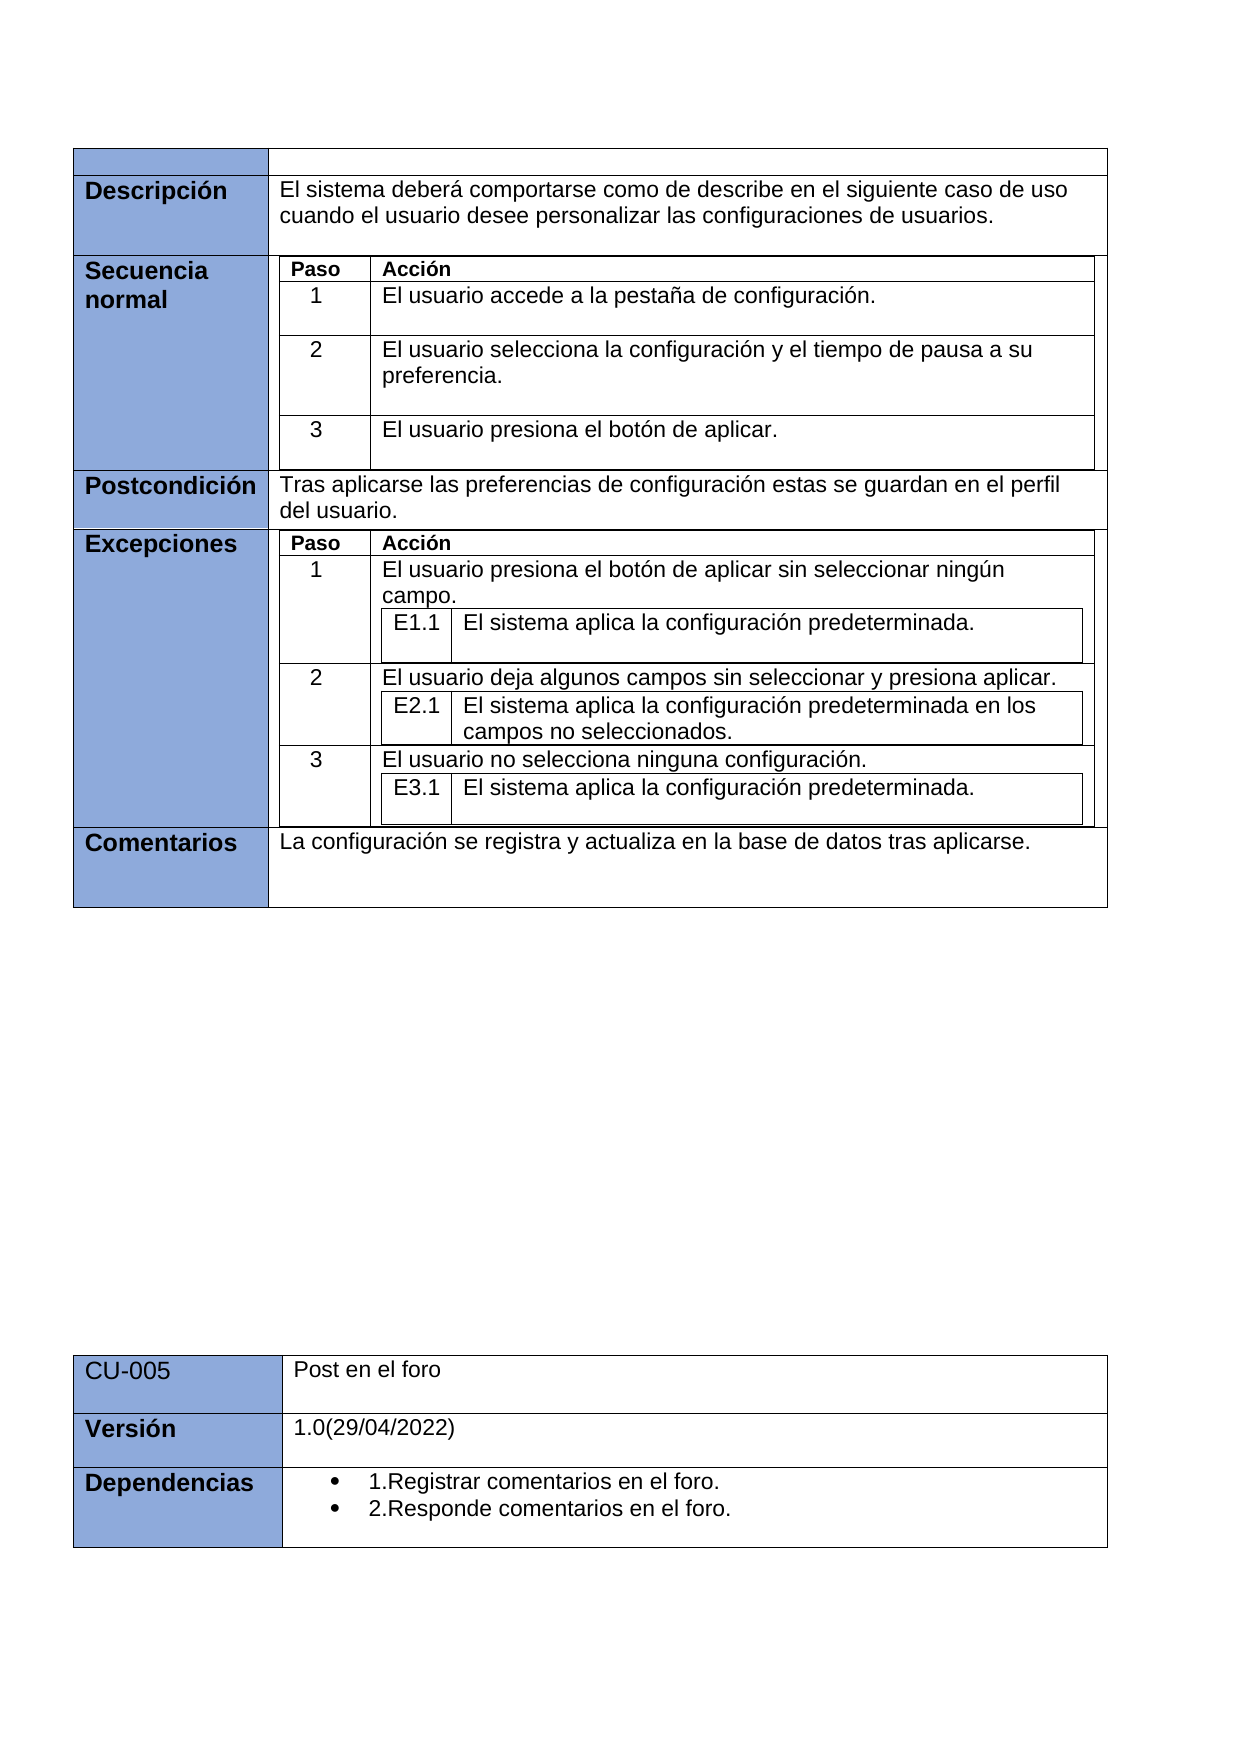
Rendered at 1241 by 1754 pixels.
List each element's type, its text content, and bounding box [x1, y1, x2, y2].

table_header Paso [280, 257, 370, 281]
table_cell El usuario presiona el botón de aplicar. [371, 416, 1094, 469]
table_header CU-005 [74, 1356, 282, 1413]
table_cell [269, 149, 1107, 175]
table_cell [1095, 256, 1107, 470]
table_header Paso [280, 531, 370, 554]
table_cell [269, 256, 279, 470]
table_cell Dependencias [74, 1468, 282, 1547]
table_cell Excepciones [74, 530, 268, 827]
table_cell Versión [74, 1414, 282, 1467]
table_cell El sistema deberá comportarse como de describe en el siguiente caso de uso cuando el usuario desee personalizar las configuraciones de usuarios. [269, 176, 1107, 255]
table_cell [1095, 530, 1107, 827]
table_header El sistema aplica la configuración predeterminada. [452, 774, 1082, 824]
table_cell 1.0(29/04/2022) [283, 1414, 1107, 1467]
table_header E3.1 [382, 774, 451, 824]
table_cell El usuario selecciona la configuración y el tiempo de pausa a su preferencia. [371, 336, 1094, 415]
table_header Acción [371, 257, 1094, 281]
table_cell 1 [280, 556, 370, 663]
table_cell Secuencia normal [74, 256, 268, 470]
table_cell Postcondición [74, 471, 268, 528]
table_cell 2 [280, 336, 370, 415]
table_cell 1.Registrar comentarios en el foro. 2.Responde comentarios en el foro. [283, 1468, 1107, 1547]
table_cell 3 [280, 746, 370, 826]
table_header Post en el foro [283, 1356, 1107, 1413]
table_cell Descripción [74, 176, 268, 255]
table_cell El usuario no selecciona ninguna configuración. [371, 746, 1094, 826]
table_cell El usuario deja algunos campos sin seleccionar y presiona aplicar. [371, 664, 1094, 745]
table_cell Comentarios [74, 828, 268, 907]
table_header Acción [371, 531, 1094, 554]
table_header El sistema aplica la configuración predeterminada. [452, 609, 1082, 662]
table_header E1.1 [382, 609, 451, 662]
table_cell [74, 149, 268, 175]
table_cell La configuración se registra y actualiza en la base de datos tras aplicarse. [269, 828, 1107, 907]
table_cell 2 [280, 664, 370, 745]
table_header El sistema aplica la configuración predeterminada en los campos no seleccionados. [452, 692, 1082, 744]
table_cell El usuario presiona el botón de aplicar sin seleccionar ningún campo. [371, 556, 1094, 663]
table_cell 1 [280, 282, 370, 335]
table_cell Tras aplicarse las preferencias de configuración estas se guardan en el perfil del usuario. [269, 471, 1107, 528]
table_cell [269, 530, 279, 827]
table_cell 3 [280, 416, 370, 469]
table_cell El usuario accede a la pestaña de configuración. [371, 282, 1094, 335]
table_header E2.1 [382, 692, 451, 744]
